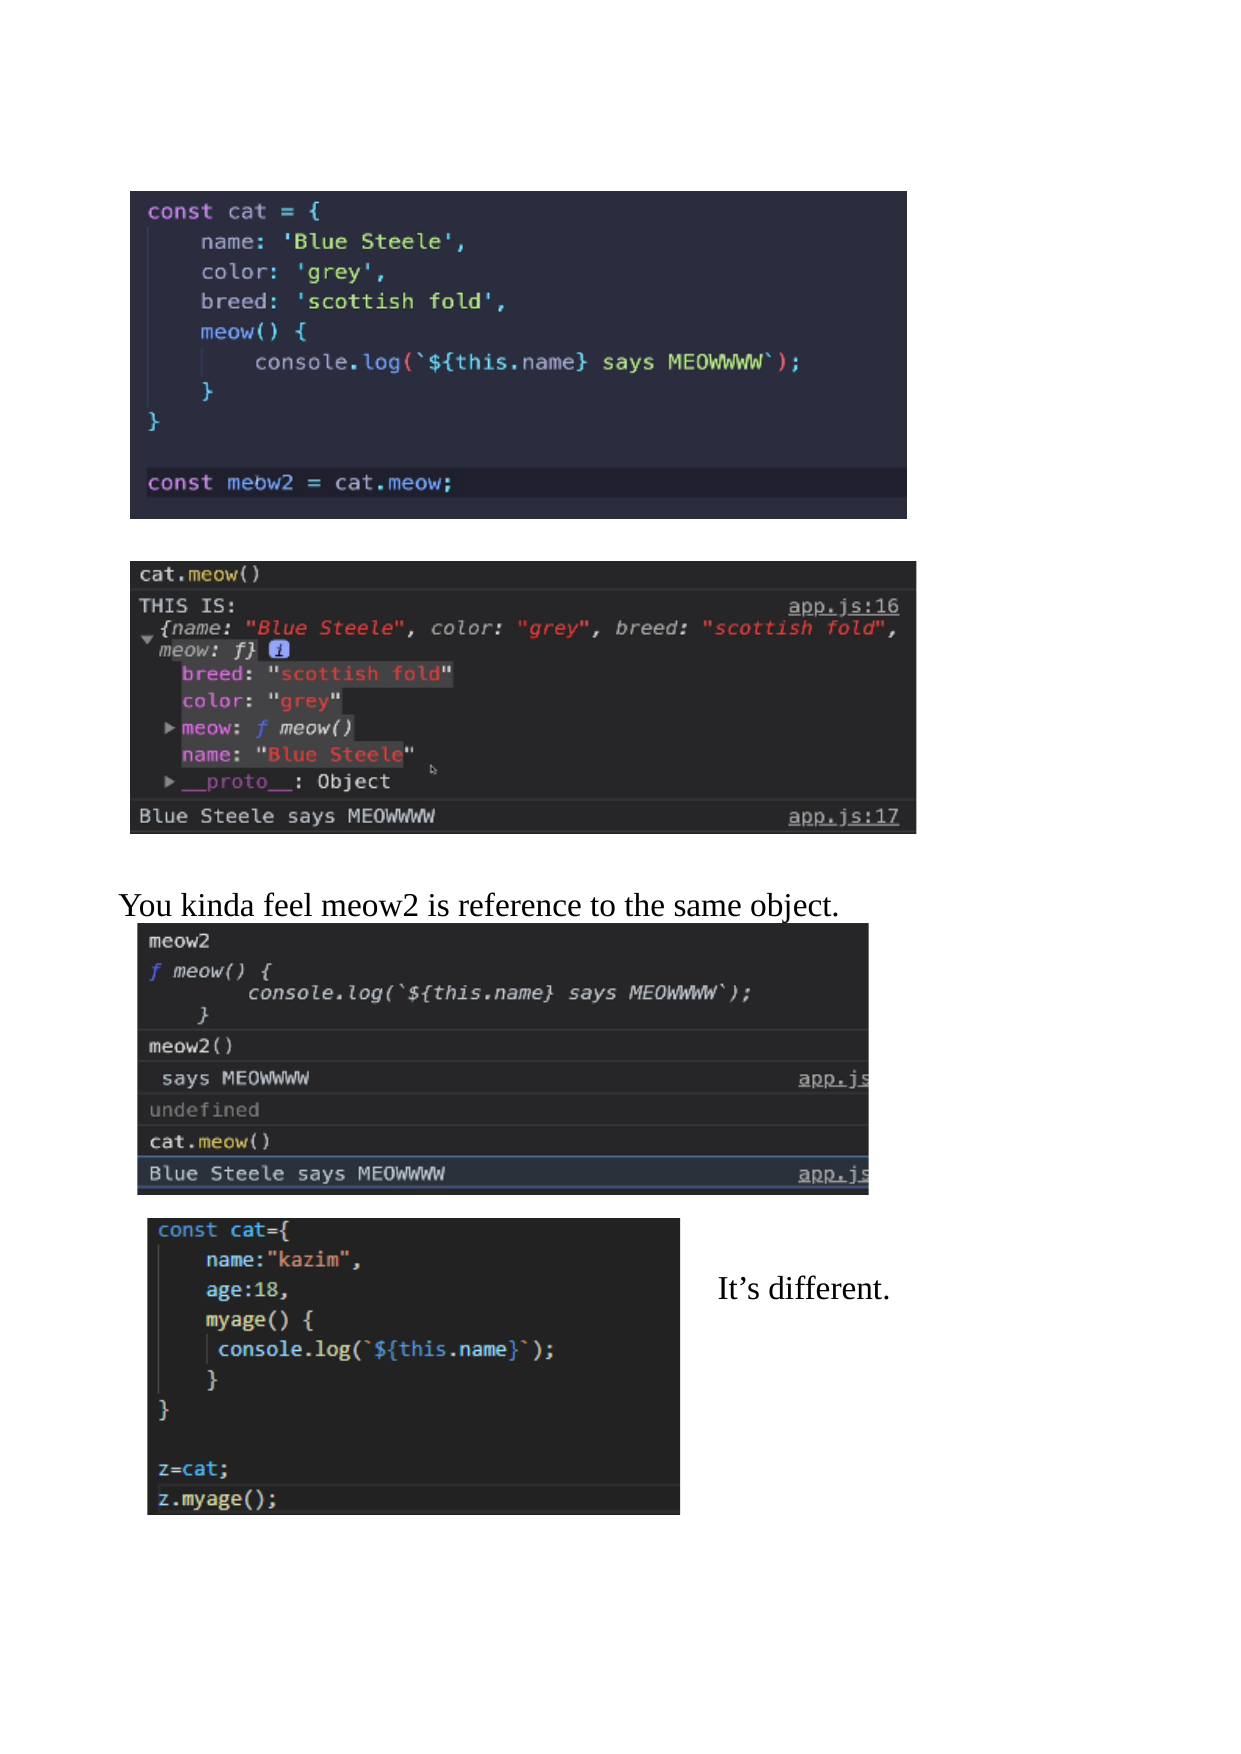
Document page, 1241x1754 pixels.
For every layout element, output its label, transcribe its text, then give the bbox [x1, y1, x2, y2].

text [118, 1268, 147, 1306]
picture [137, 923, 869, 1195]
text You kinda feel meow2 is reference to the same object. [118, 885, 1122, 923]
text It’s different. [681, 1268, 1122, 1306]
picture [147, 1218, 681, 1515]
picture [130, 191, 907, 519]
picture [130, 561, 917, 834]
